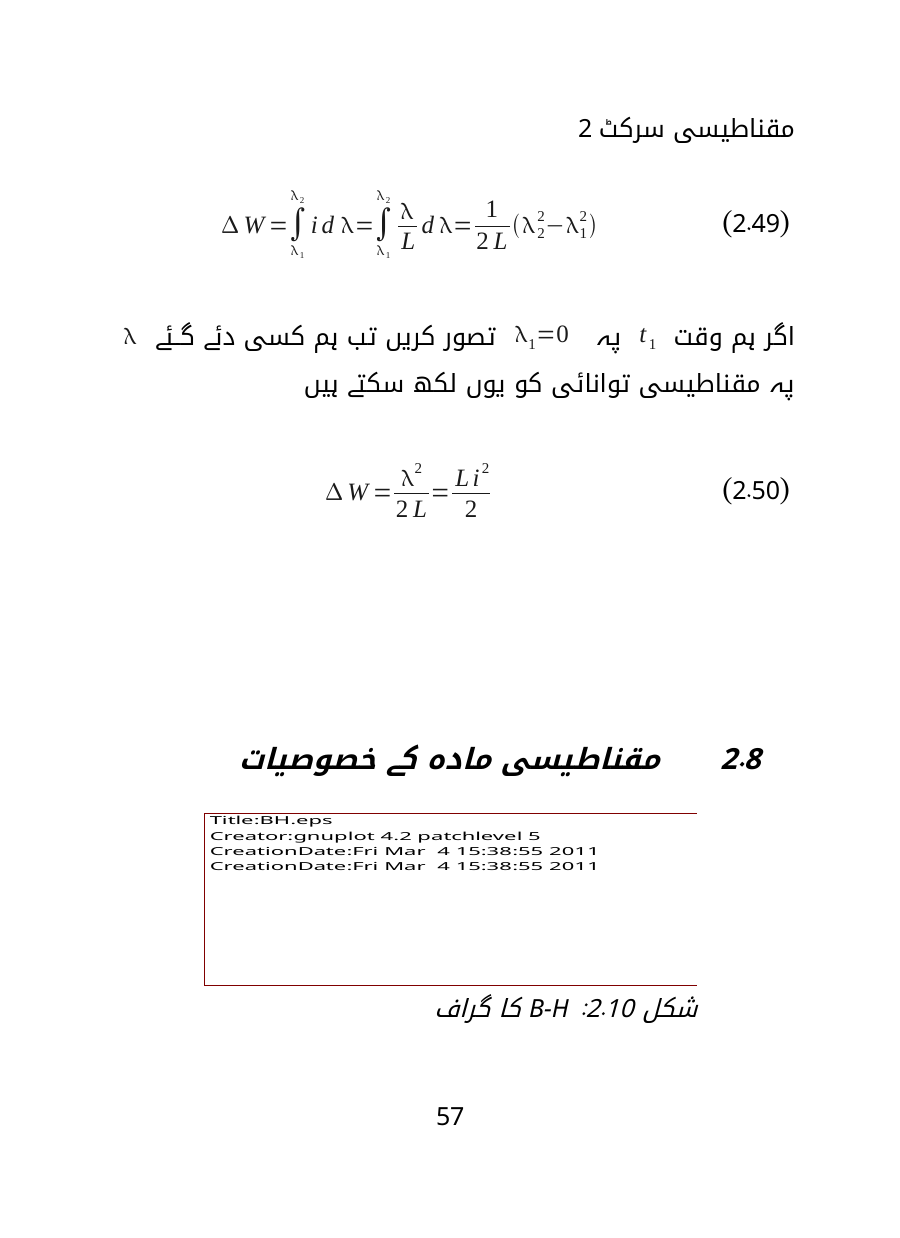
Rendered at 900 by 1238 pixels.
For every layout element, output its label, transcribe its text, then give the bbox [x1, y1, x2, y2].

table_header (2.50) [703, 454, 795, 541]
table_header [105, 183, 704, 279]
subtitle مقناطیسی مادہ کے خصوصیات [105, 732, 720, 787]
text شکل 2.10: B-H کا گراف [203, 812, 697, 1033]
table_header (2.49) [705, 183, 795, 279]
text اگر ہم وقتپہ تصور کریں تب ہم کسی دئے گئےپہ مقناطیسی توانائی کو یوں لکھ سکتے ہیں [105, 313, 795, 408]
table_header [105, 454, 703, 541]
